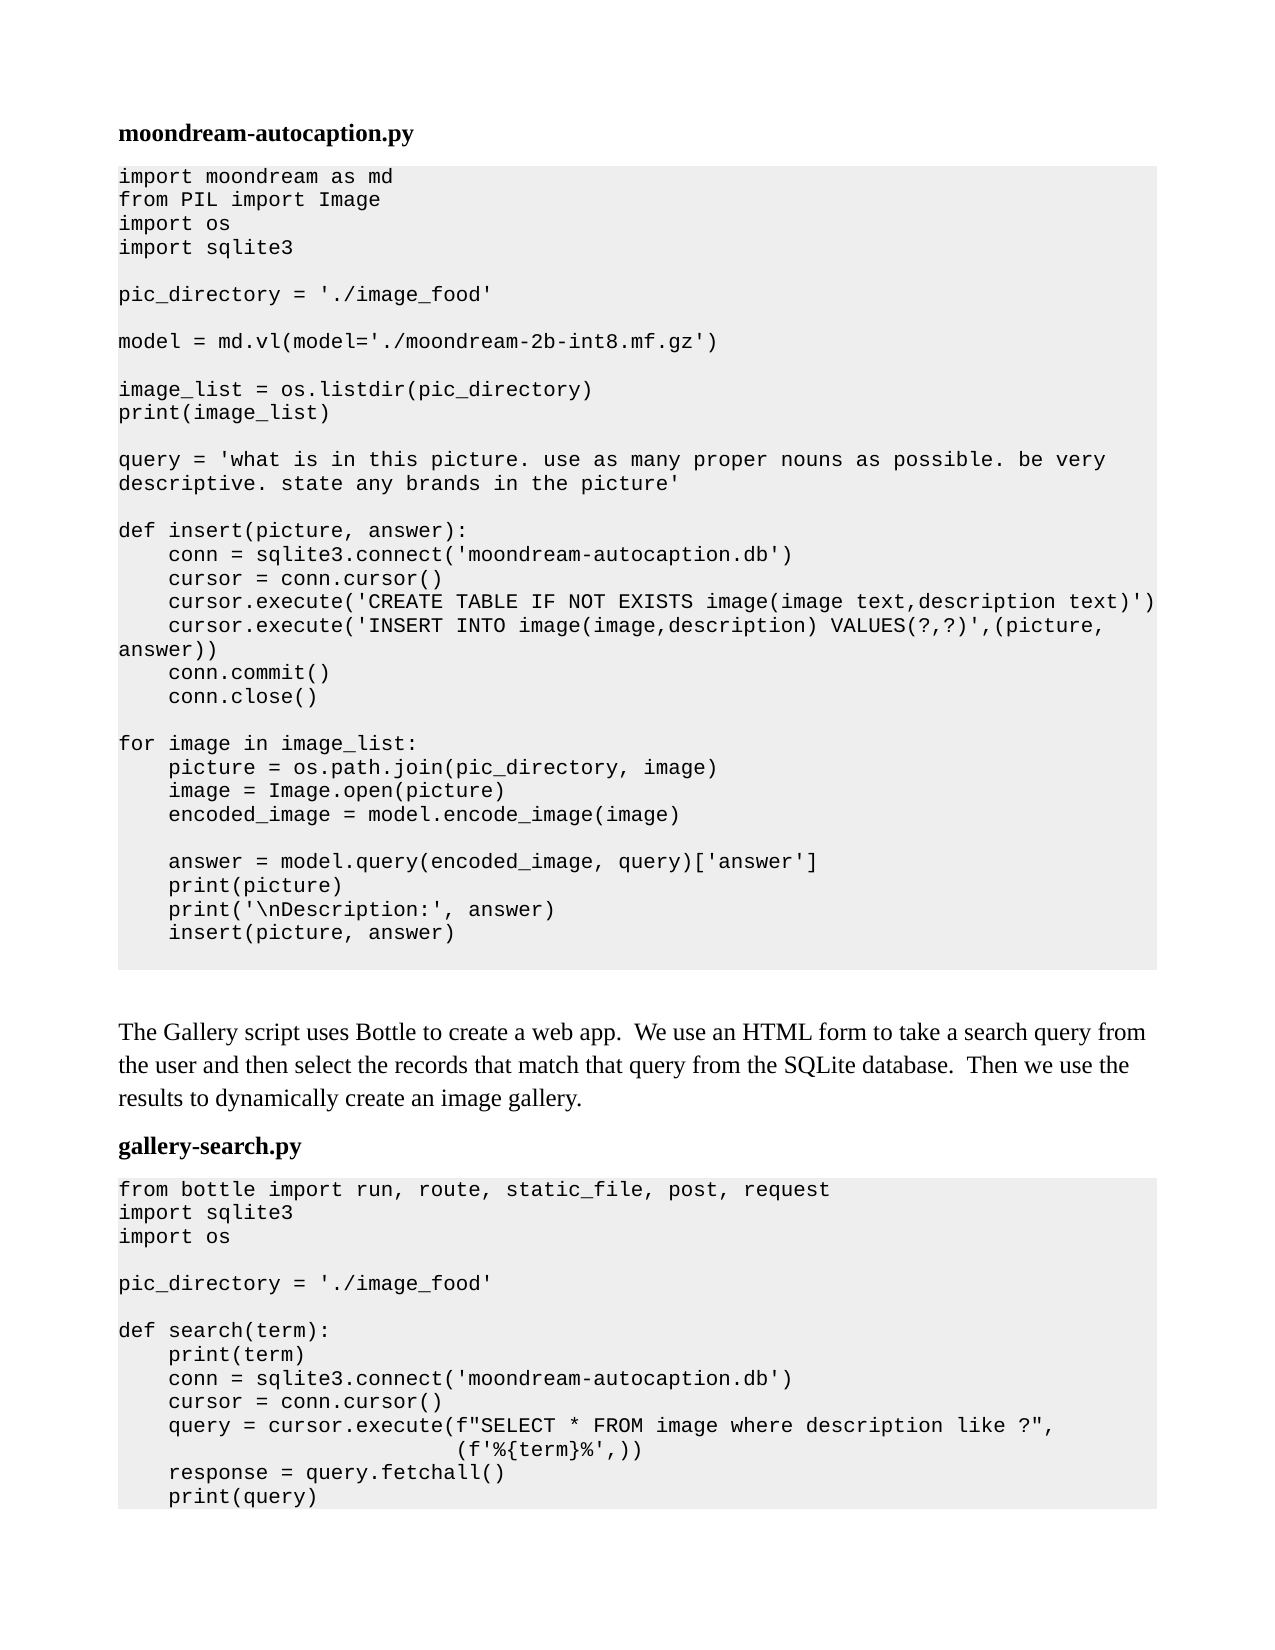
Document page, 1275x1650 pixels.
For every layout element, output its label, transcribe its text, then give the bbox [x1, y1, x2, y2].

text image = Image.open(picture) [118, 781, 1157, 804]
text gallery-search.py [118, 1131, 1157, 1160]
text cursor.execute('INSERT INTO image(image,description) VALUES(?,?)',(picture, answer)) [118, 615, 1157, 662]
text cursor = conn.cursor() [118, 568, 1157, 591]
text from PIL import Image [118, 189, 1157, 213]
text print(image_list) [118, 402, 1157, 426]
text The Gallery script uses Bottle to create a web app. We use an HTML form to take a search query from the user and then select the records that match that query from the SQLite database. Then we use the results to dynamically create an image gallery. [118, 1017, 1157, 1112]
text conn.commit() [118, 662, 1157, 686]
text cursor = conn.cursor() [118, 1391, 1157, 1415]
text print(term) [118, 1344, 1157, 1368]
text def insert(picture, answer): [118, 520, 1157, 544]
text insert(picture, answer) [118, 922, 1157, 946]
text conn = sqlite3.connect('moondream-autocaption.db') [118, 544, 1157, 568]
text print(query) [118, 1486, 1157, 1509]
text from bottle import run, route, static_file, post, request [118, 1178, 1157, 1202]
text def search(term): [118, 1320, 1157, 1344]
text import os [118, 1226, 1157, 1249]
text import sqlite3 [118, 237, 1157, 260]
text for image in image_list: [118, 733, 1157, 757]
text conn = sqlite3.connect('moondream-autocaption.db') [118, 1368, 1157, 1391]
text response = query.fetchall() [118, 1462, 1157, 1486]
text image_list = os.listdir(pic_directory) [118, 378, 1157, 402]
text pic_directory = './image_food' [118, 1273, 1157, 1297]
text conn.close() [118, 686, 1157, 709]
text pic_directory = './image_food' [118, 284, 1157, 308]
text answer = model.query(encoded_image, query)['answer'] [118, 851, 1157, 875]
text import os [118, 213, 1157, 237]
text query = 'what is in this picture. use as many proper nouns as possible. be very descriptive. state any brands in the picture' [118, 449, 1157, 497]
text model = md.vl(model='./moondream-2b-int8.mf.gz') [118, 331, 1157, 355]
text import sqlite3 [118, 1202, 1157, 1226]
text moondream-autocaption.py [118, 118, 1157, 147]
text encoded_image = model.encode_image(image) [118, 804, 1157, 828]
text print('\nDescription:', answer) [118, 899, 1157, 922]
text query = cursor.execute(f"SELECT * FROM image where description like ?", [118, 1415, 1157, 1439]
text picture = os.path.join(pic_directory, image) [118, 757, 1157, 781]
text (f'%{term}%',)) [118, 1439, 1157, 1462]
text print(picture) [118, 875, 1157, 899]
text cursor.execute('CREATE TABLE IF NOT EXISTS image(image text,description text)') [118, 591, 1157, 615]
text import moondream as md [118, 166, 1157, 189]
